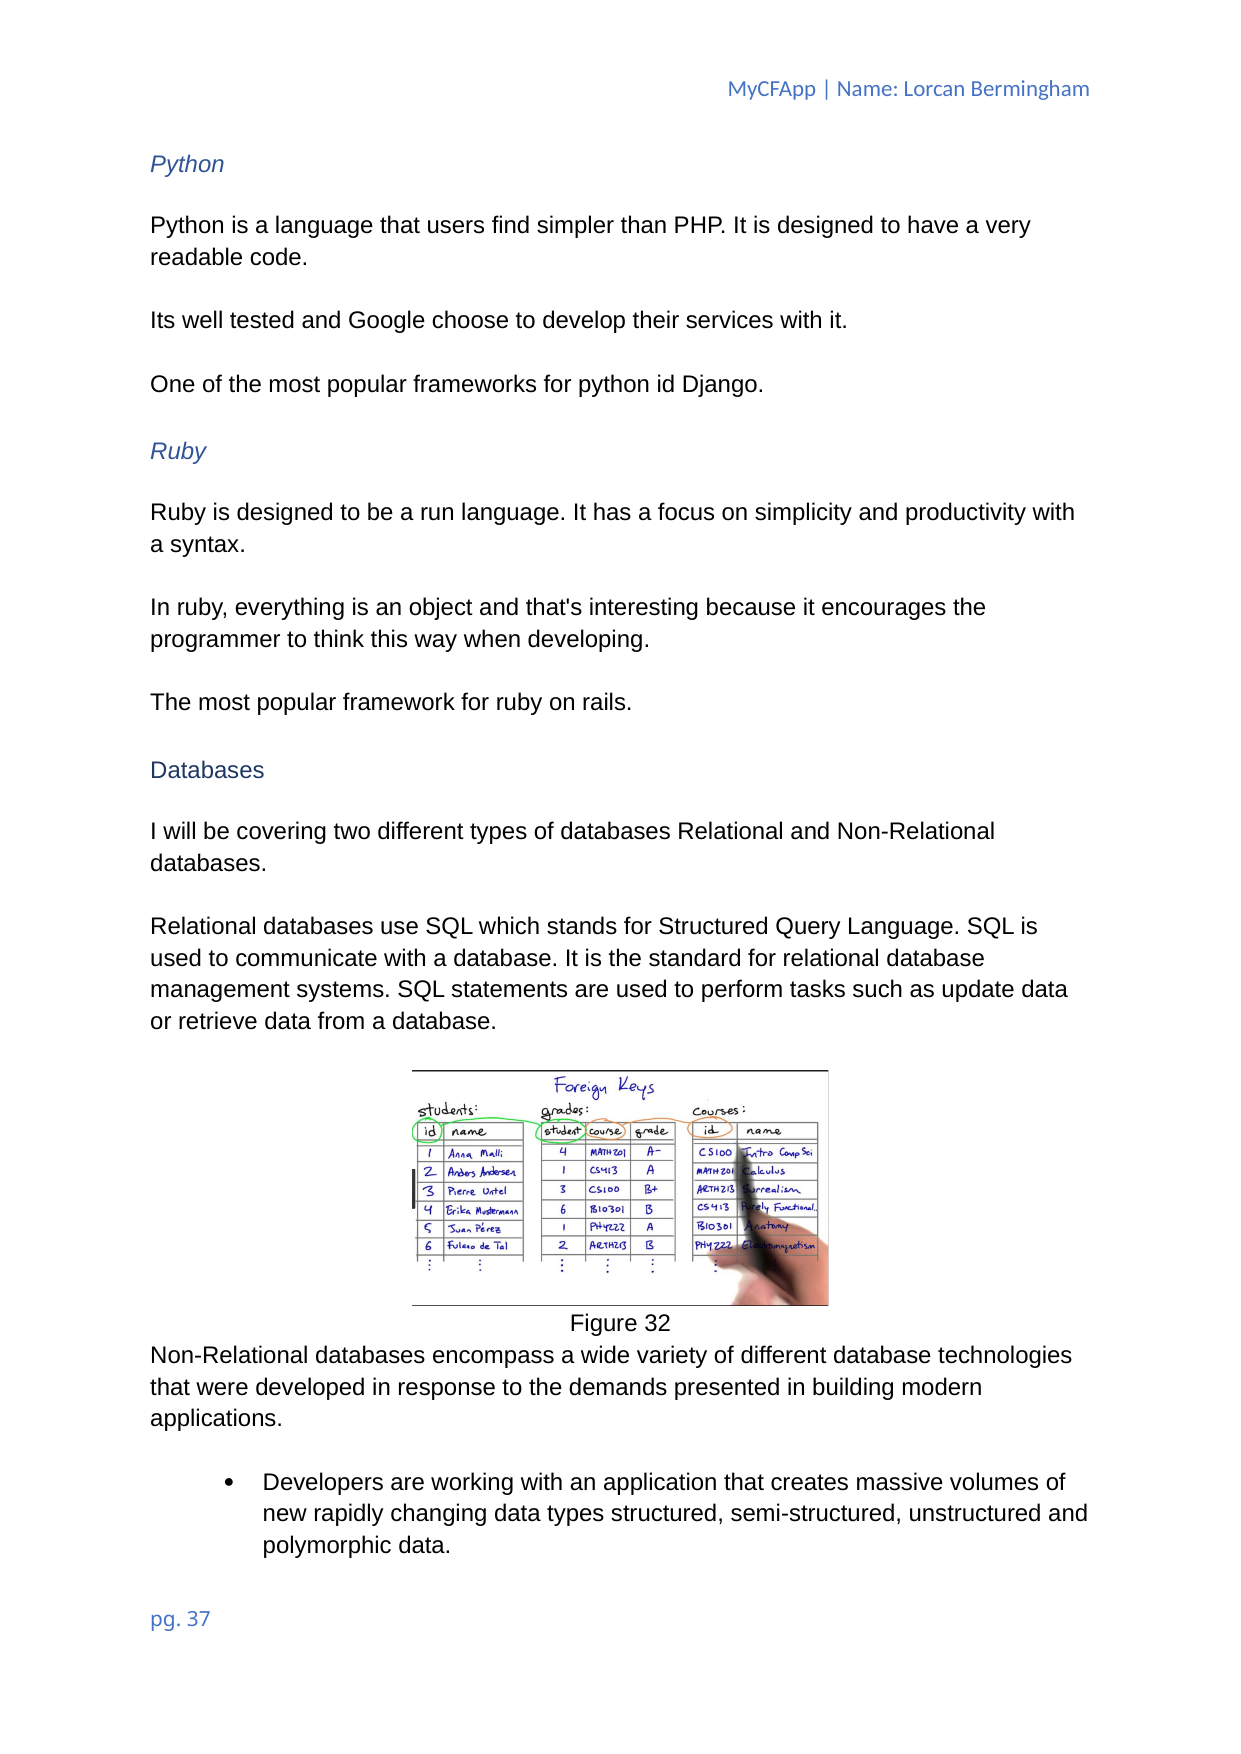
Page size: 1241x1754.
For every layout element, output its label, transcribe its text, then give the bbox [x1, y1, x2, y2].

text One of the most popular frameworks for python id Django. [150, 369, 1090, 397]
text Figure 32 [150, 1309, 1090, 1337]
text Relational databases use SQL which stands for Structured Query Language. SQL is used to communicate with a database. It is the standard for relational database management systems. SQL statements are used to perform tasks such as update data or retrieve data from a database. [150, 912, 1090, 1034]
subtitle Python [150, 150, 1090, 178]
text The most popular framework for ruby on rails. [150, 688, 1090, 716]
text Its well tested and Google choose to develop their services with it. [150, 306, 1090, 334]
text I will be covering two different types of databases Relational and Non-Relational databases. [150, 817, 1090, 876]
list Developers are working with an application that creates massive volumes of new rapidly changing data types structured, semi-structured, unstructured and polymorphic data. [225, 1468, 1090, 1559]
text In ruby, everything is an object and that's interesting because it encourages the programmer to think this way when developing. [150, 593, 1090, 652]
subtitle Ruby [150, 437, 1090, 464]
text Python is a language that users find simpler than PHP. It is designed to have a very readable code. [150, 211, 1090, 270]
text Ruby is designed to be a run language. It has a focus on simplicity and productivity with a syntax. [150, 498, 1090, 557]
subtitle Databases [150, 756, 1090, 783]
text Non-Relational databases encompass a wide variety of different database technologies that were developed in response to the demands presented in building modern applications. [150, 1341, 1090, 1432]
